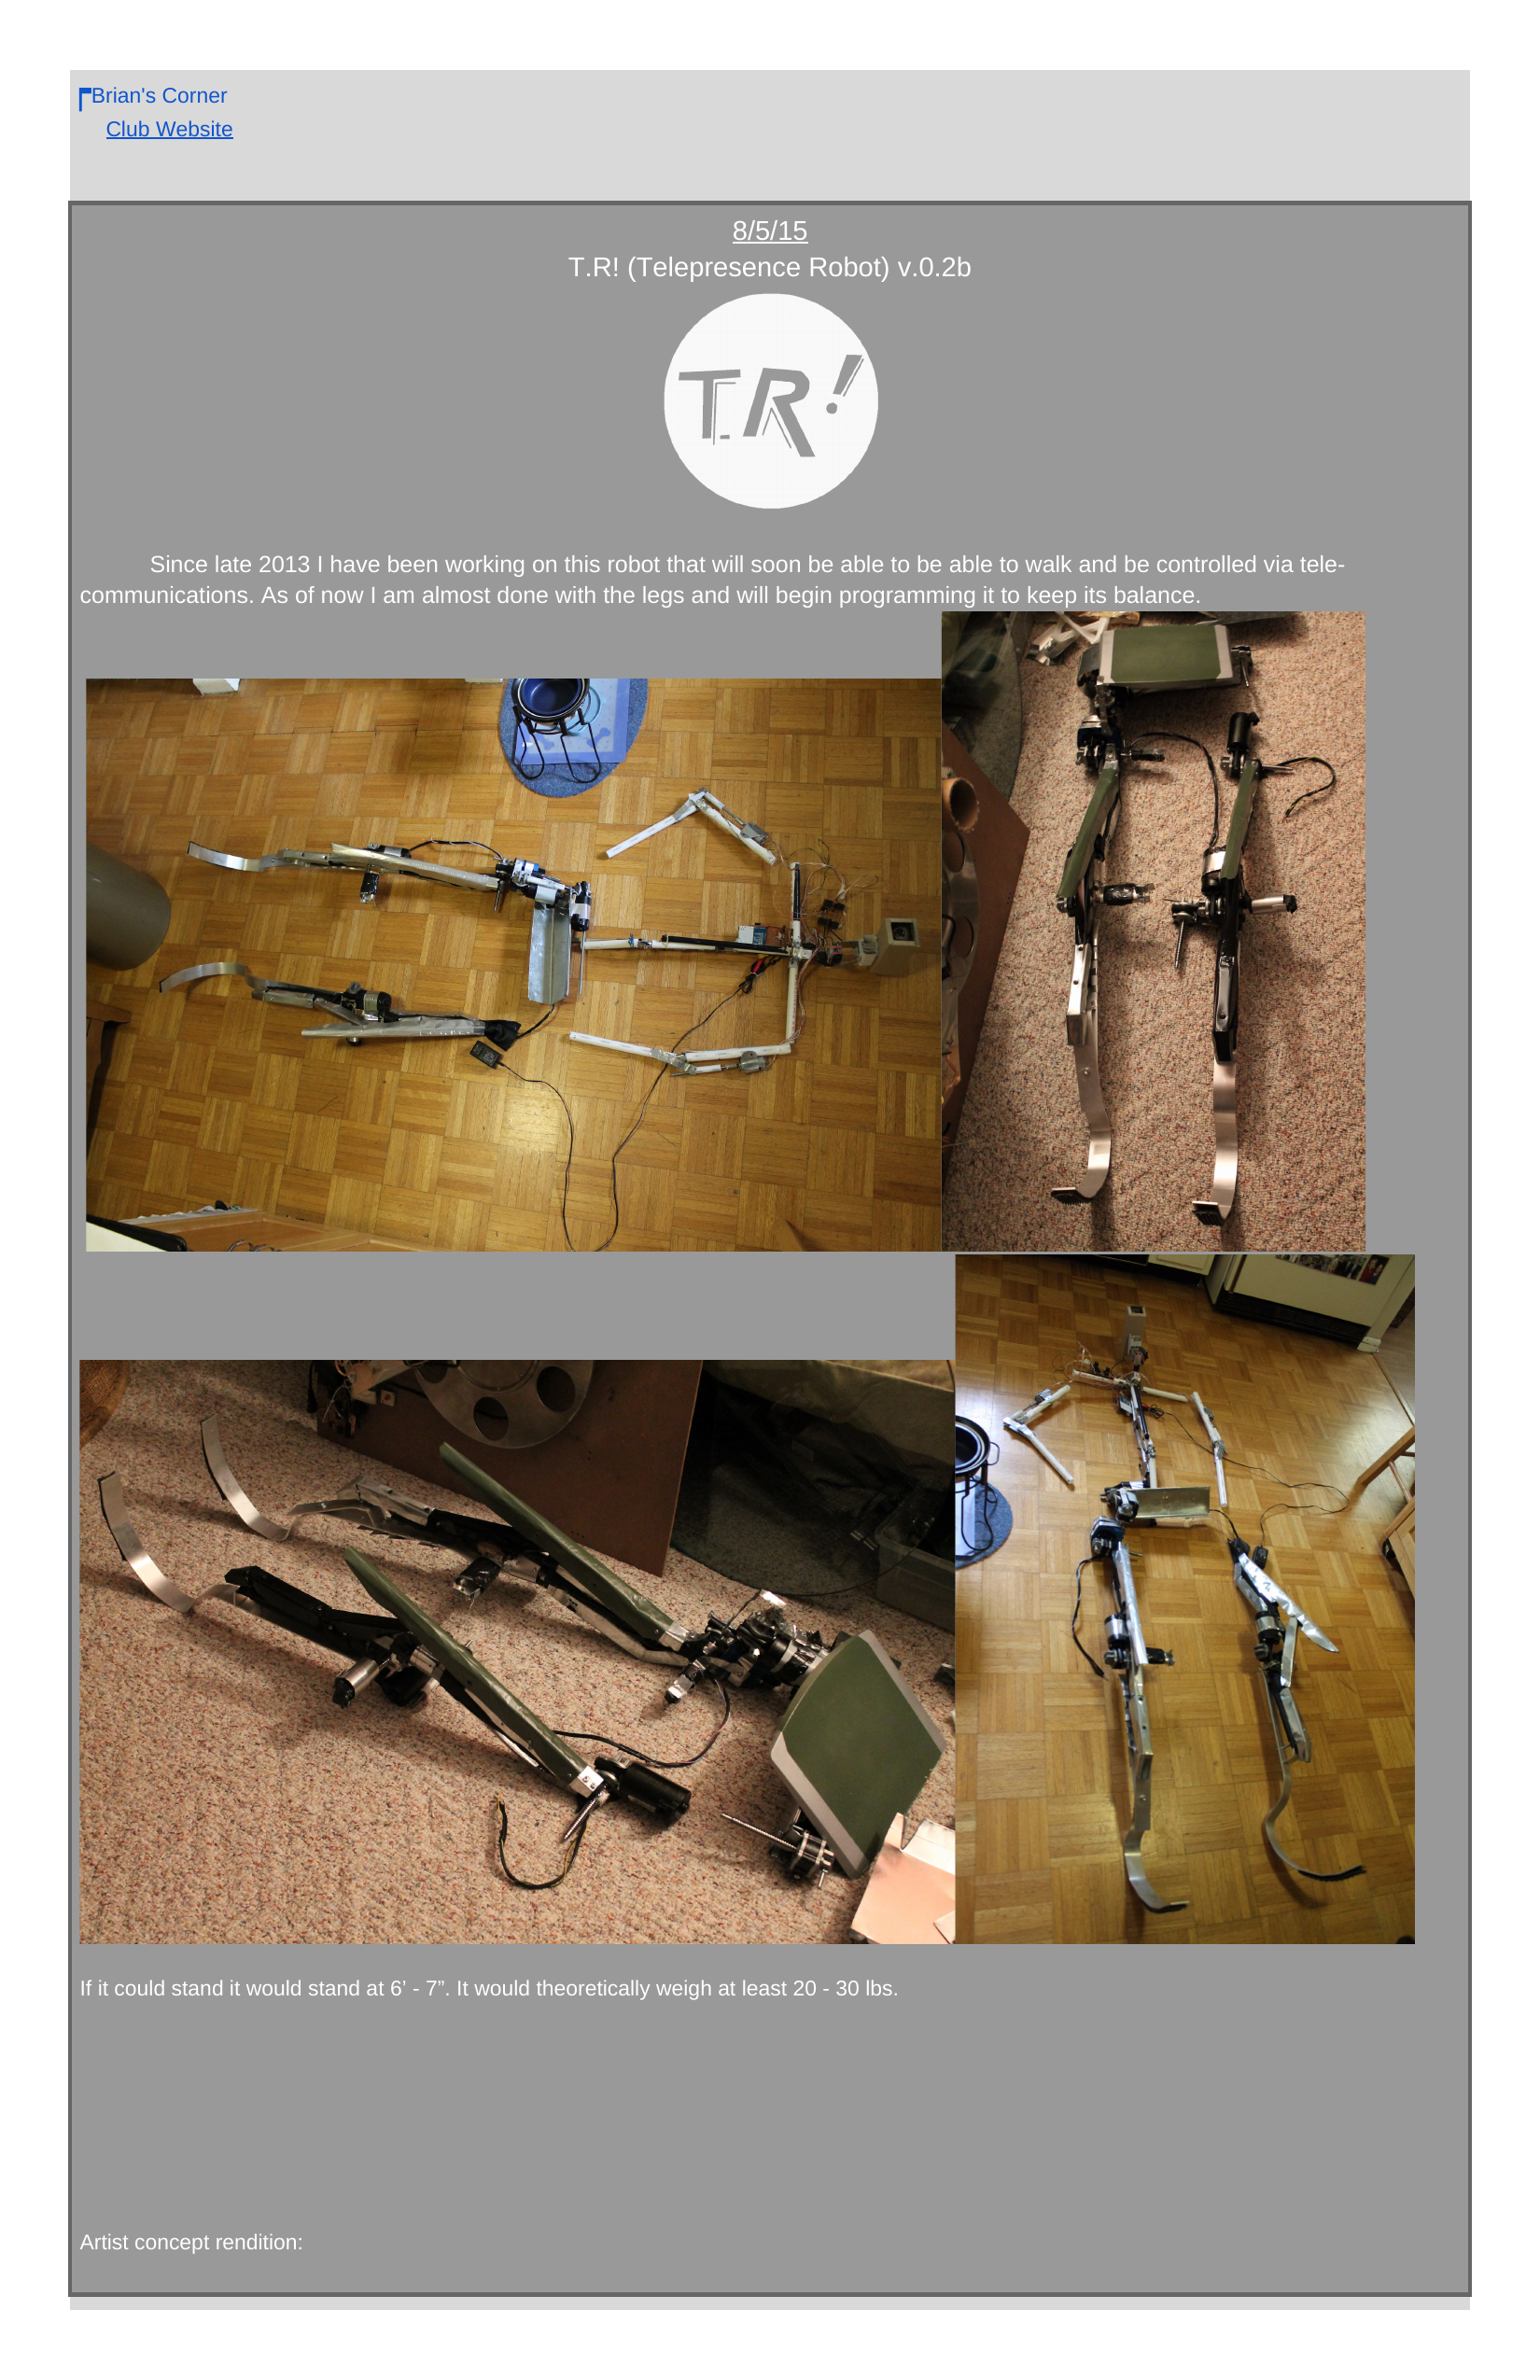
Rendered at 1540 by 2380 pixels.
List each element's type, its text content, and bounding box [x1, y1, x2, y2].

picture [79, 1254, 1415, 1944]
text ┍Brian's Corner [70, 70, 1470, 110]
picture [86, 611, 1366, 1252]
table_header 8/5/15 T.R! (Telepresence Robot) v.0.2b Since late 2013 I have been working on this robot that will soon be able to be able to walk and be controlled via tele-communications. As of now I am almost done with the legs and will begin programming it to keep its balance. If it could stand it would stand at 6’ - 7”. It would theoretically weigh at least 20 - 30 lbs. Artist concept rendition: [72, 205, 1468, 2292]
text Club Website [70, 116, 1470, 141]
picture [658, 287, 882, 511]
